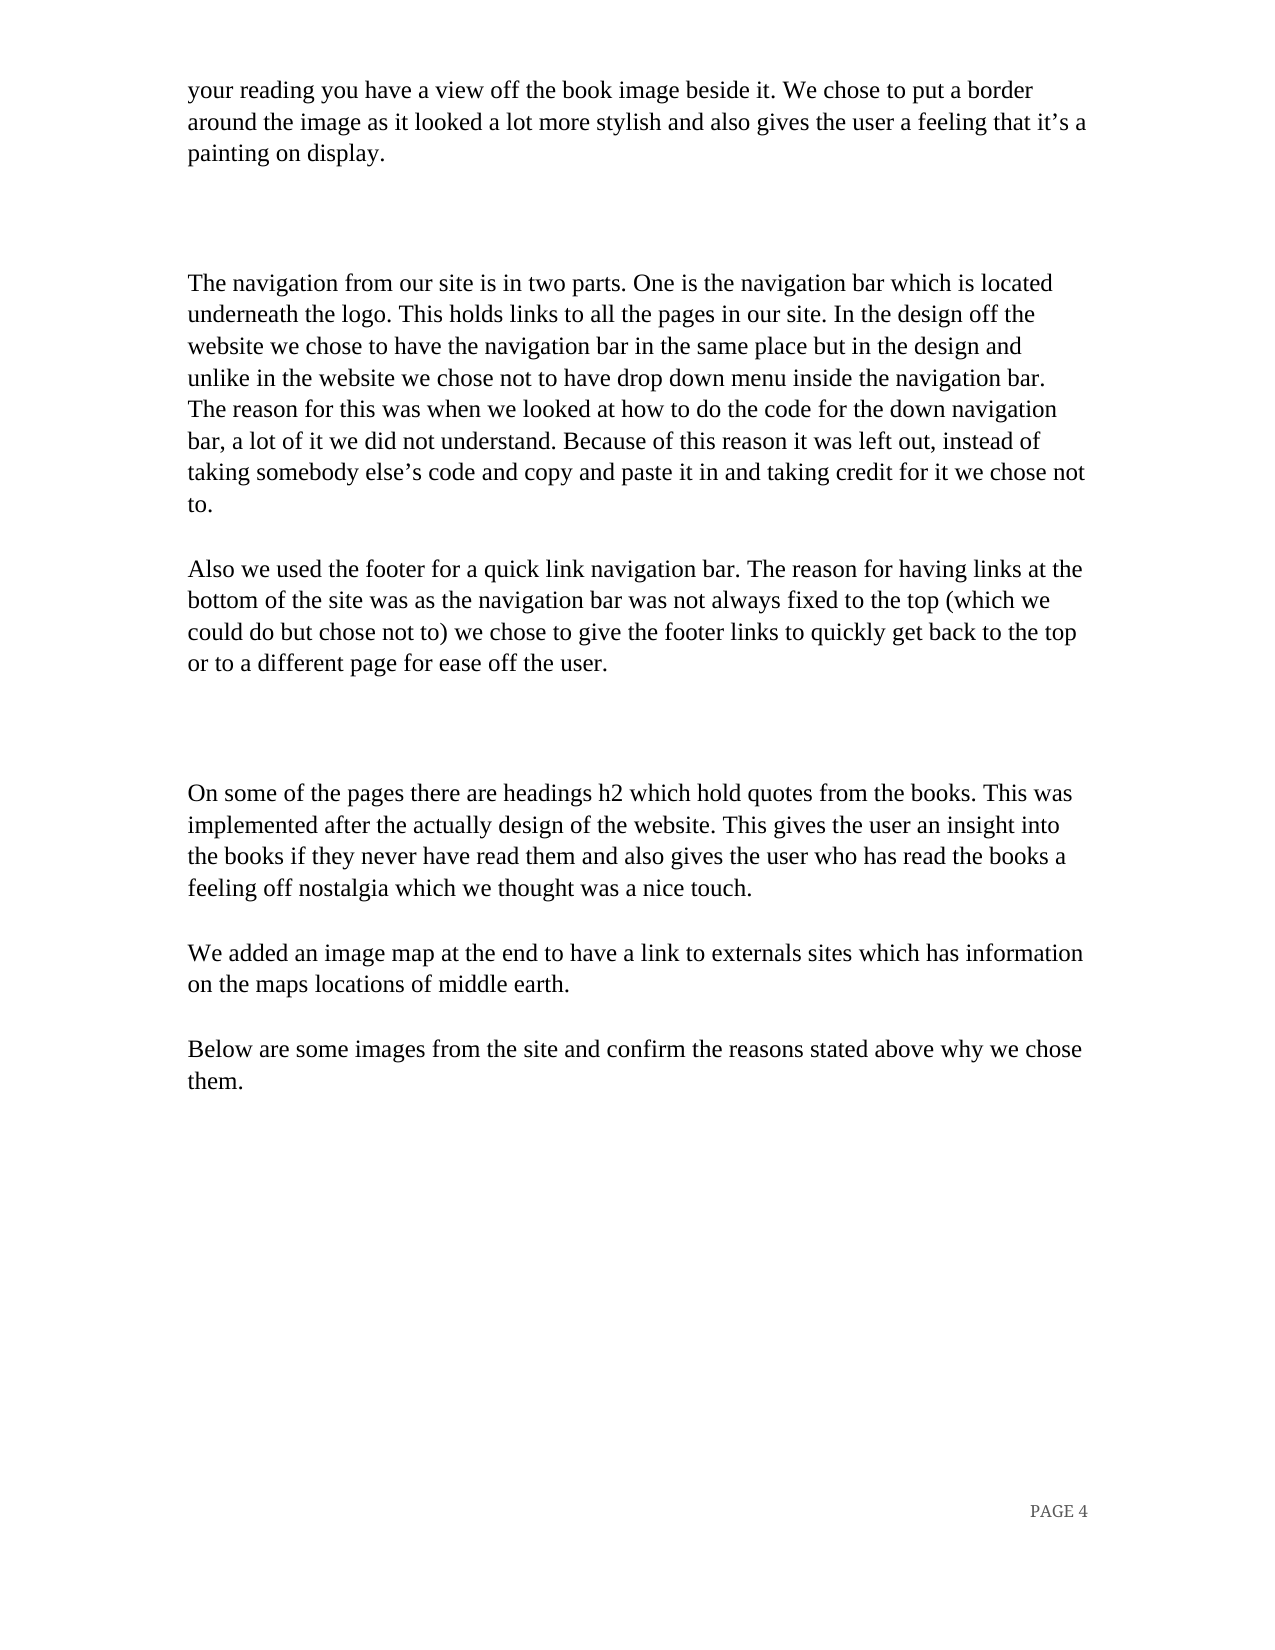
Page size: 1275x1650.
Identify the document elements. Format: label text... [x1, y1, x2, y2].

text Below are some images from the site and confirm the reasons stated above why we chose them. [187, 1034, 1087, 1094]
text Also we used the footer for a quick link navigation bar. The reason for having links at the bottom of the site was as the navigation bar was not always fixed to the top (which we could do but chose not to) we chose to give the footer links to quickly get back to the top or to a different page for ease off the user. [187, 554, 1087, 677]
text The navigation from our site is in two parts. One is the navigation bar which is located underneath the logo. This holds links to all the pages in our site. In the design off the website we chose to have the navigation bar in the same place but in the design and unlike in the website we chose not to have drop down menu inside the navigation bar. The reason for this was when we looked at how to do the code for the down navigation bar, a lot of it we did not understand. Because of this reason it was left out, instead of taking somebody else’s code and copy and paste it in and taking credit for it we chose not to. [187, 268, 1087, 518]
text your reading you have a view off the book image beside it. We chose to put a border around the image as it looked a lot more stylish and also gives the user a feeling that it’s a painting on display. [187, 75, 1087, 167]
text We added an image map at the end to have a link to externals sites which has information on the maps locations of middle earth. [187, 938, 1087, 998]
text On some of the pages there are headings h2 which hold quotes from the books. This was implemented after the actually design of the website. This gives the user an insight into the books if they never have read them and also gives the user who has read the books a feeling off nostalgia which we thought was a nice touch. [187, 778, 1087, 902]
